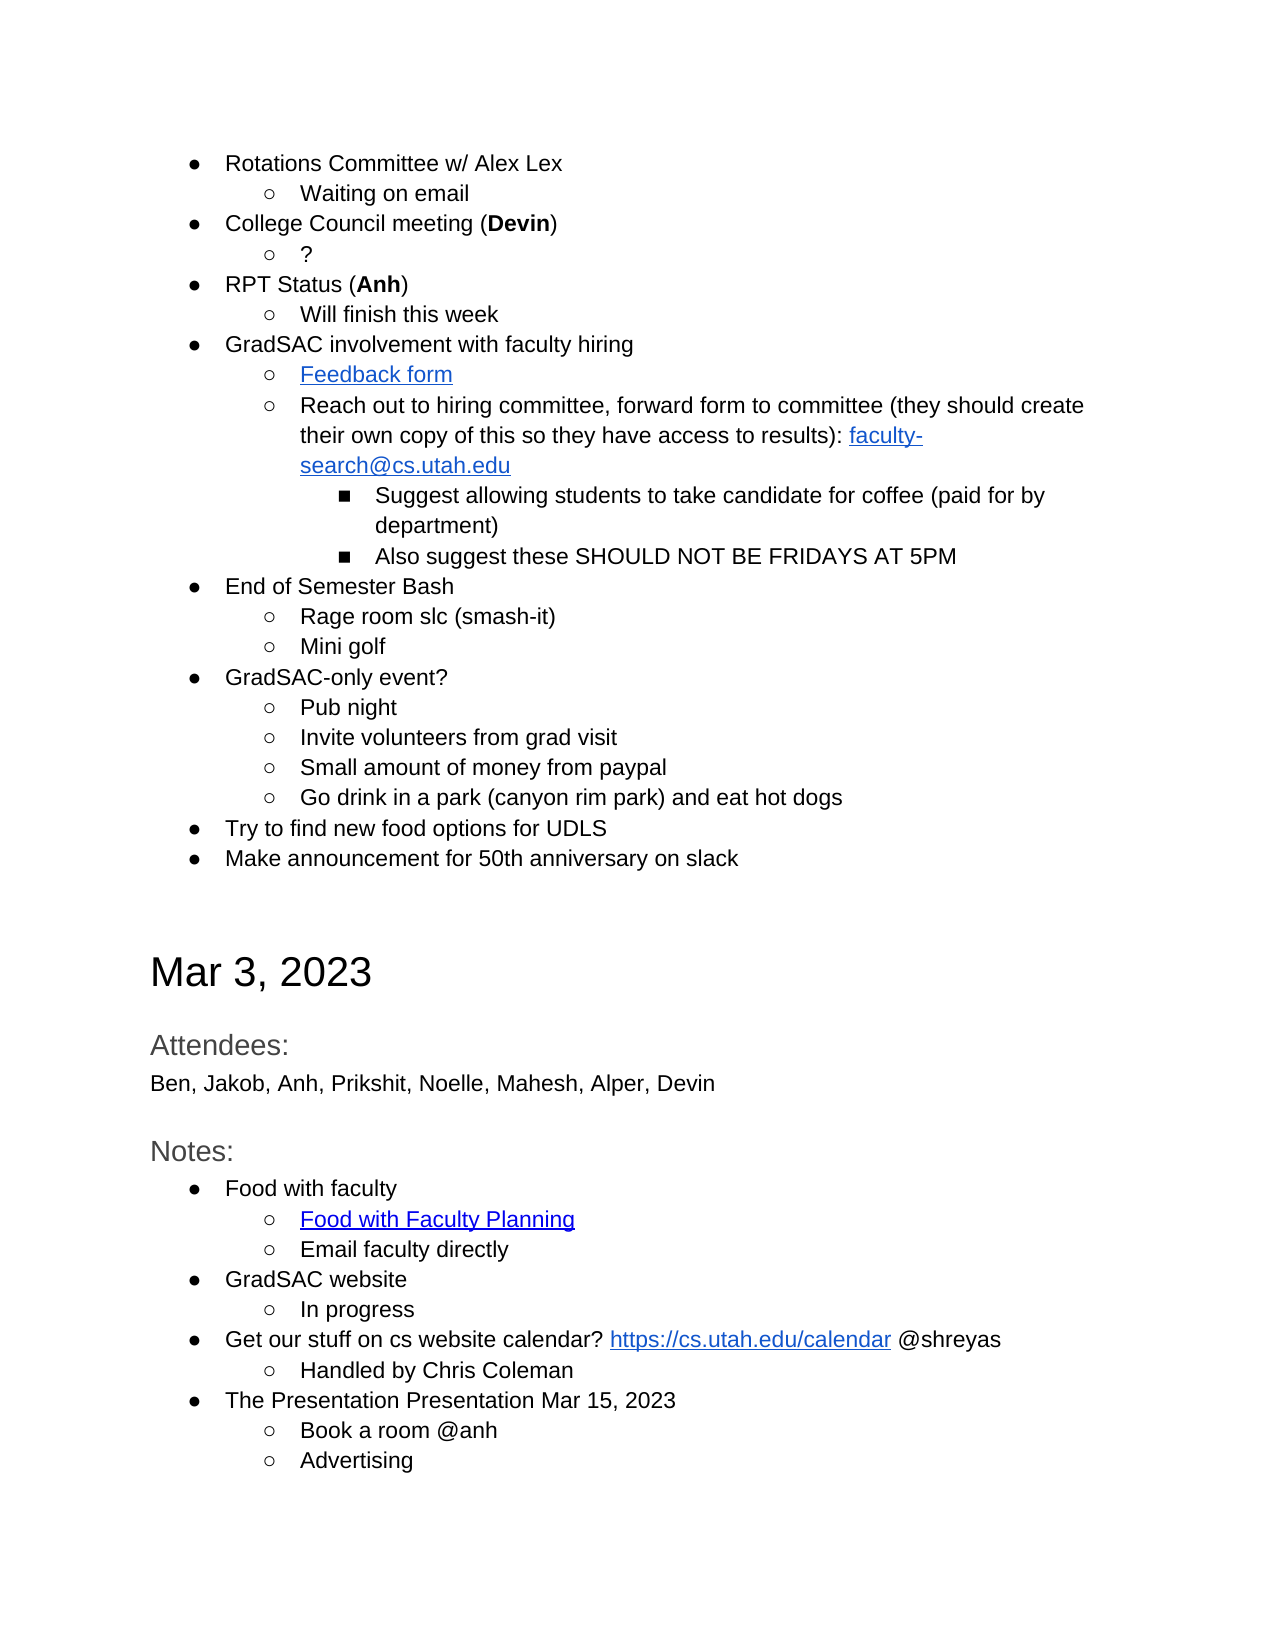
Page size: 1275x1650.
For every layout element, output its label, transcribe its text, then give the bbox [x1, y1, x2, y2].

list Waiting on email [262, 180, 1125, 207]
list Invite volunteers from grad visit [262, 724, 1125, 750]
list Small amount of money from paypal [262, 754, 1125, 781]
list Handled by Chris Coleman [262, 1357, 1125, 1383]
list Try to find new food options for UDLS [187, 814, 1125, 841]
list GradSAC involvement with faculty hiring [187, 331, 1125, 358]
list Pub night [262, 694, 1125, 720]
list End of Semester Bash [187, 573, 1125, 599]
list Get our stuff on cs website calendar? https://cs.utah.edu/calendar @shreyas [187, 1326, 1125, 1353]
list College Council meeting (Devin) [187, 210, 1125, 237]
list ? [262, 241, 1125, 267]
list Food with Faculty Planning [262, 1206, 1125, 1232]
list Suggest allowing students to take candidate for coffee (paid for by department) [337, 482, 1125, 539]
list In progress [262, 1296, 1125, 1323]
list Feedback form [262, 361, 1125, 388]
list Rotations Committee w/ Alex Lex [187, 150, 1125, 176]
list Mini golf [262, 633, 1125, 660]
list Food with faculty [187, 1175, 1125, 1202]
list RPT Status (Anh) [187, 271, 1125, 297]
list Rage room slc (smash-it) [262, 603, 1125, 629]
list Will finish this week [262, 301, 1125, 327]
list Go drink in a park (canyon rim park) and eat hot dogs [262, 784, 1125, 811]
list GradSAC website [187, 1266, 1125, 1292]
list Reach out to hiring committee, forward form to committee (they should create their own copy of this so they have access to results): faculty-search@cs.utah.edu [262, 392, 1125, 478]
list GradSAC-only event? [187, 663, 1125, 690]
subtitle Attendees: [150, 1028, 1125, 1062]
list Email faculty directly [262, 1236, 1125, 1262]
list Advertising [262, 1447, 1125, 1474]
list Also suggest these SHOULD NOT BE FRIDAYS AT 5PM [337, 543, 1125, 569]
list Make announcement for 50th anniversary on slack [187, 845, 1125, 901]
list The Presentation Presentation Mar 15, 2023 [187, 1387, 1125, 1413]
text Ben, Jakob, Anh, Prikshit, Noelle, Mahesh, Alper, Devin [150, 1070, 1125, 1096]
subtitle Notes: [150, 1133, 1125, 1167]
subtitle Mar 3, 2023 [150, 947, 1125, 995]
list Book a room @anh [262, 1417, 1125, 1443]
